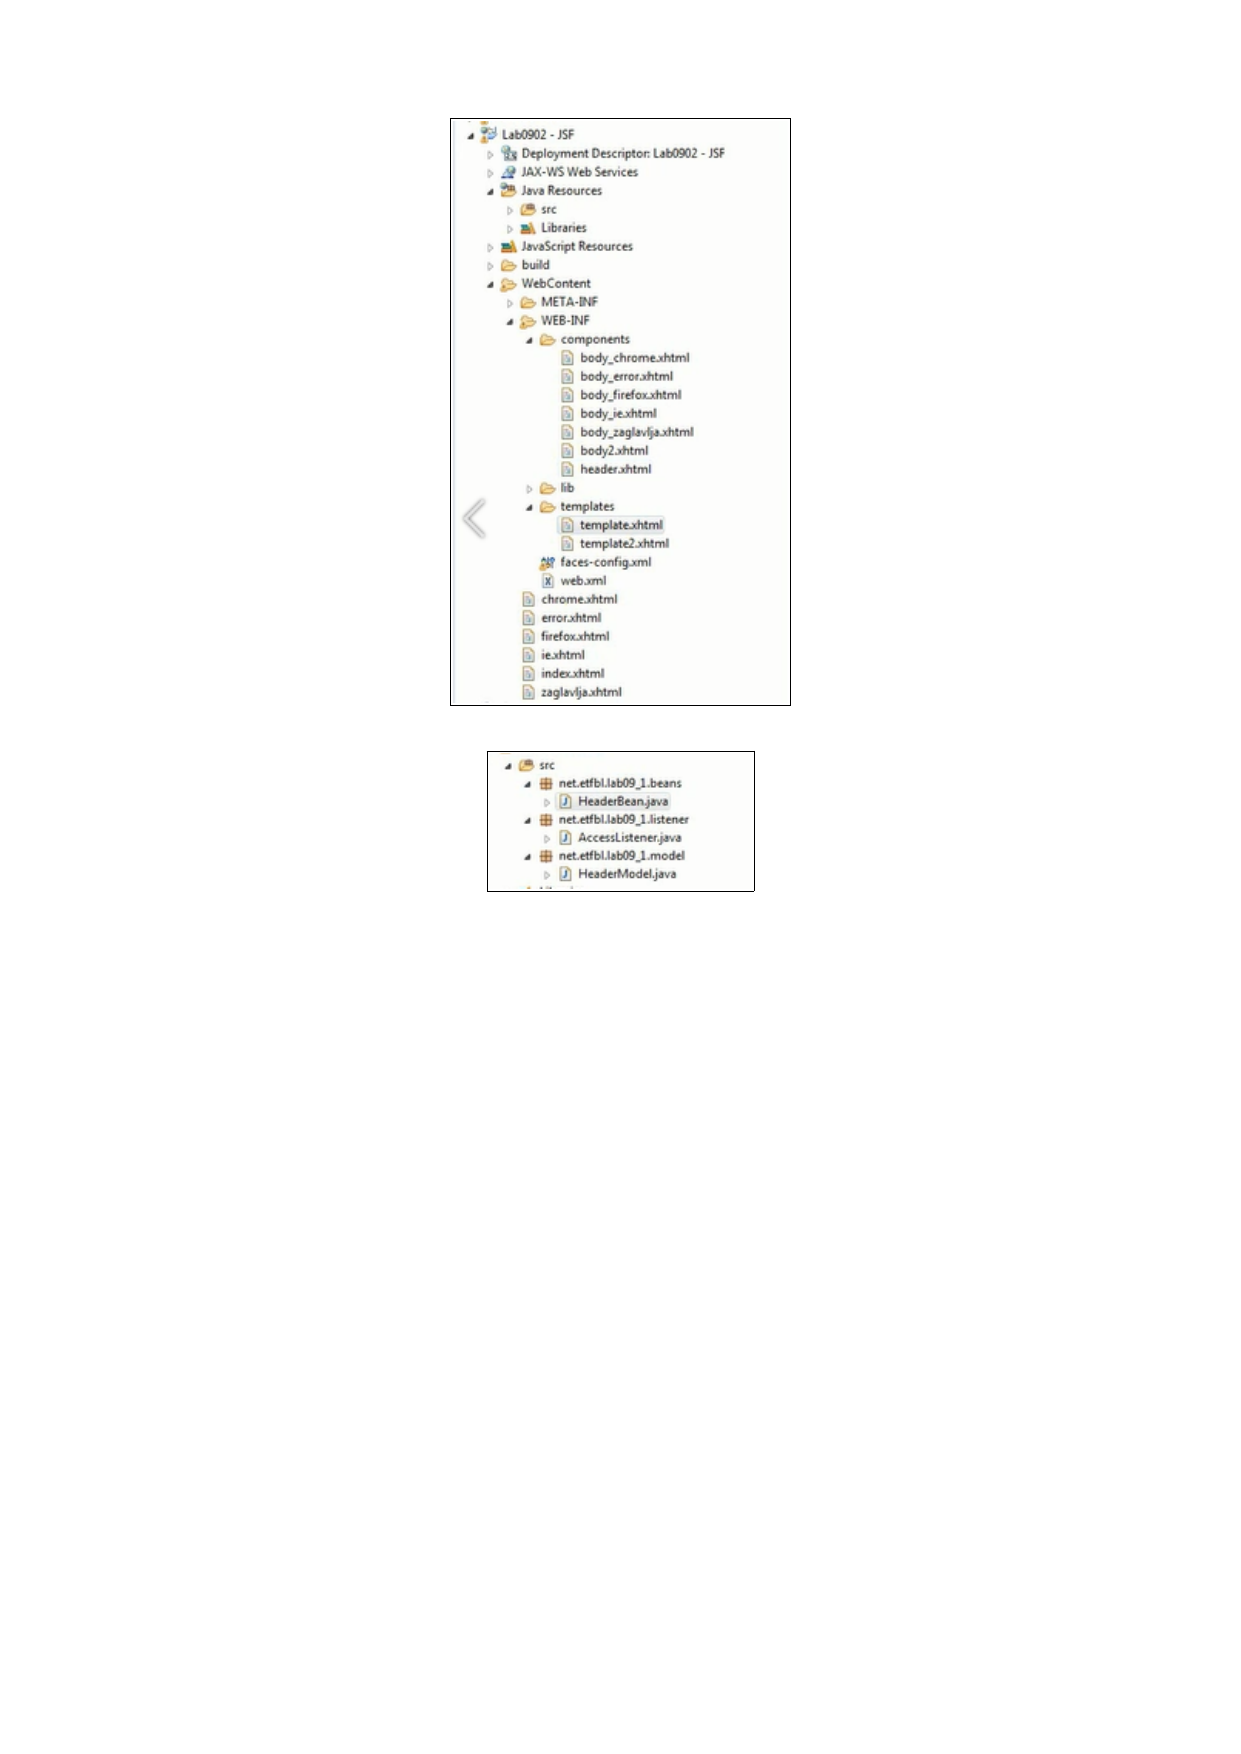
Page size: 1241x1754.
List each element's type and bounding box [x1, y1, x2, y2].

picture [452, 121, 788, 703]
picture [489, 753, 751, 889]
